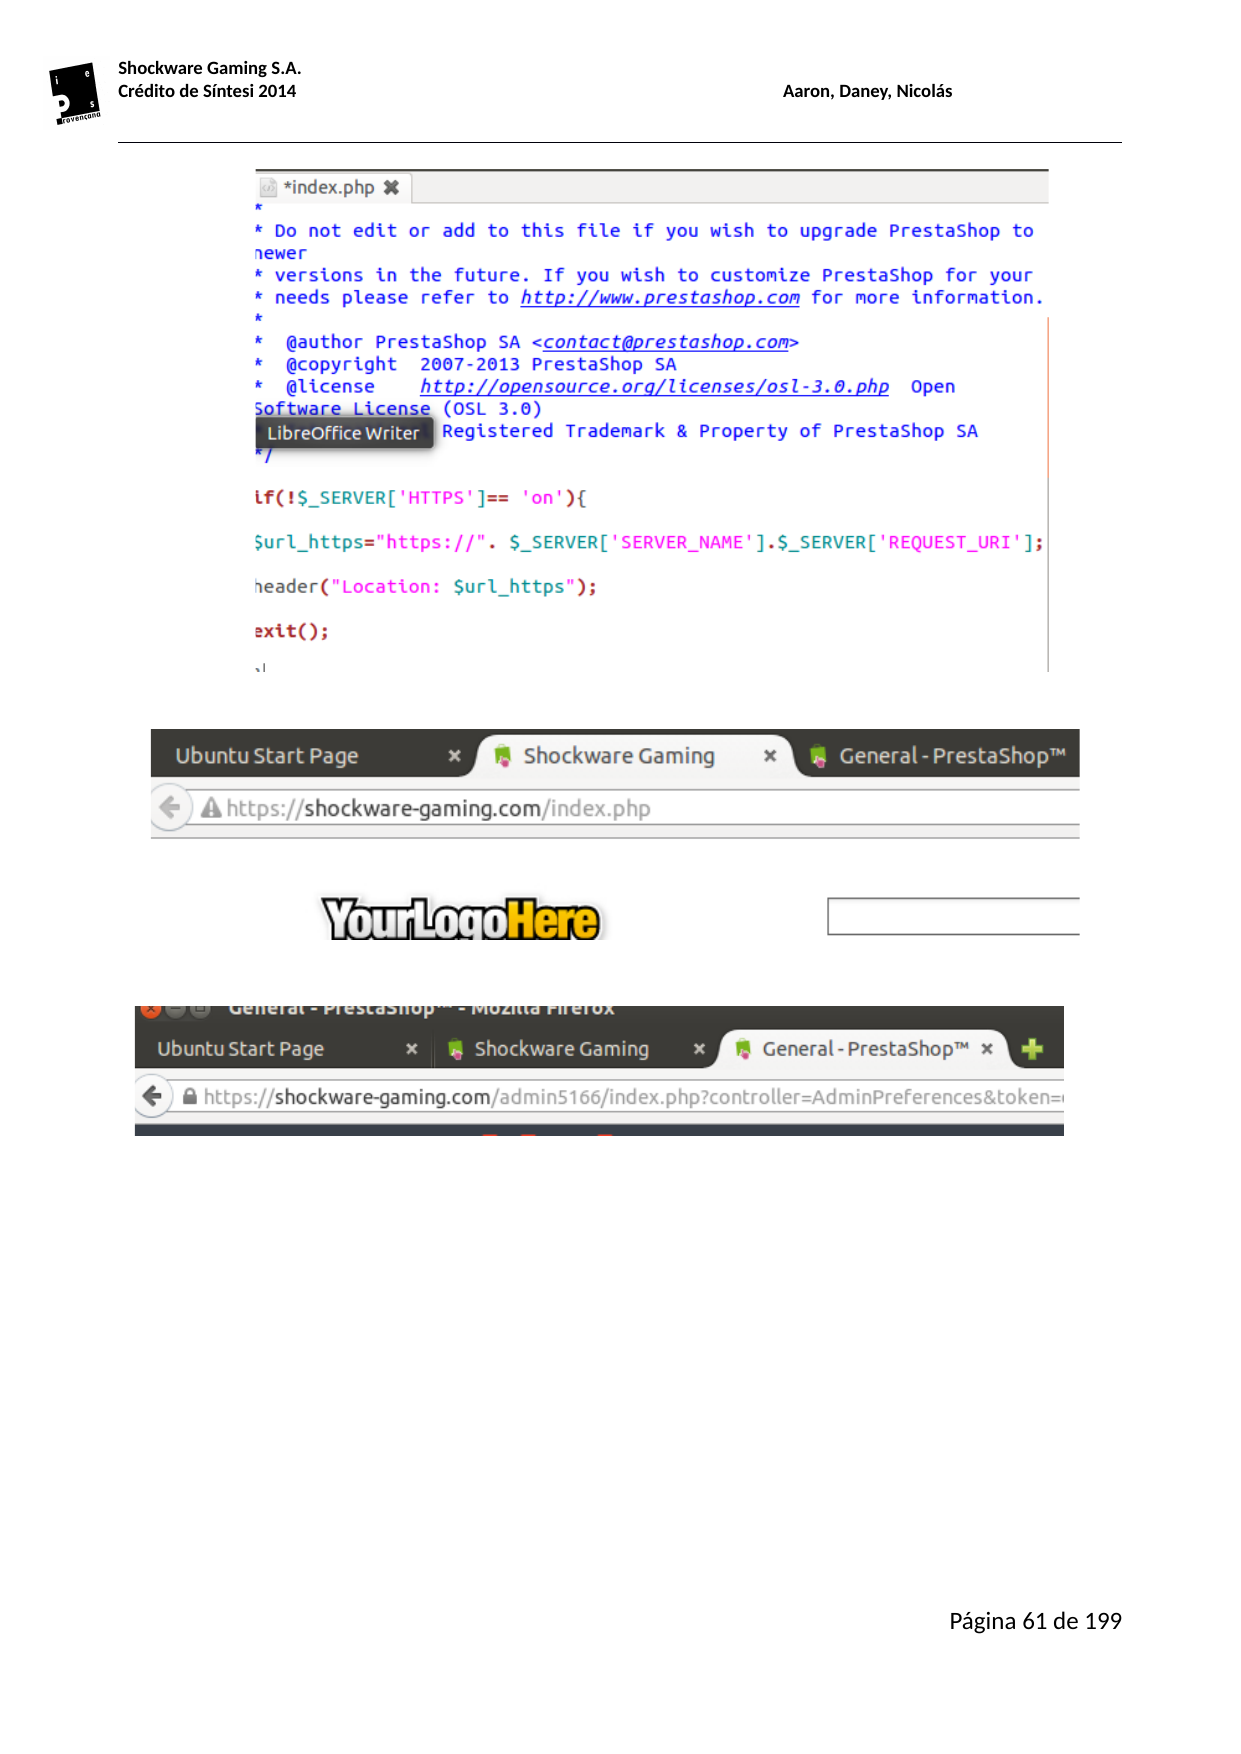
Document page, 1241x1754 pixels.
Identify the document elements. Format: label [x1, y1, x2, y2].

picture [150, 729, 1080, 940]
picture [255, 169, 1049, 672]
picture [43, 56, 110, 130]
picture [134, 1006, 1064, 1136]
